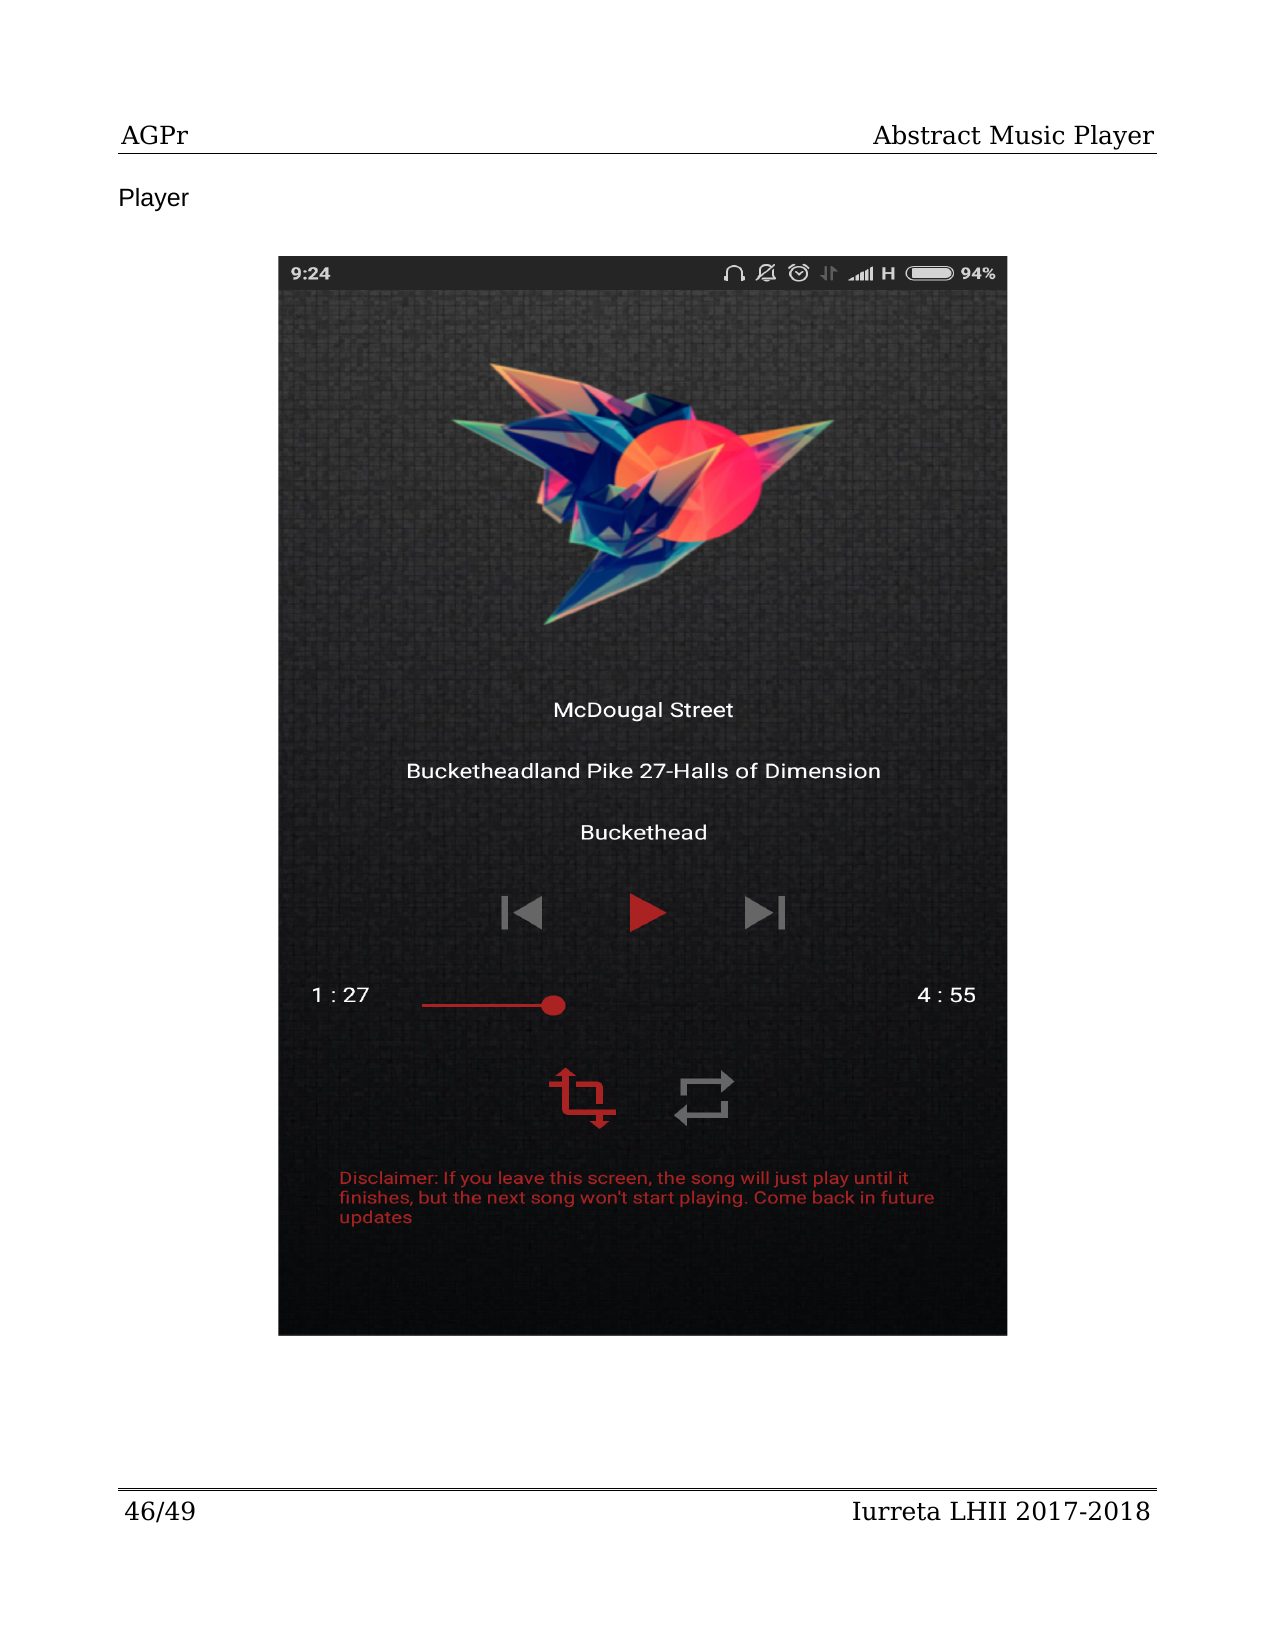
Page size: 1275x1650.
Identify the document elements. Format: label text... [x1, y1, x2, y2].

text Player [118, 183, 1157, 211]
picture [278, 256, 1008, 1336]
